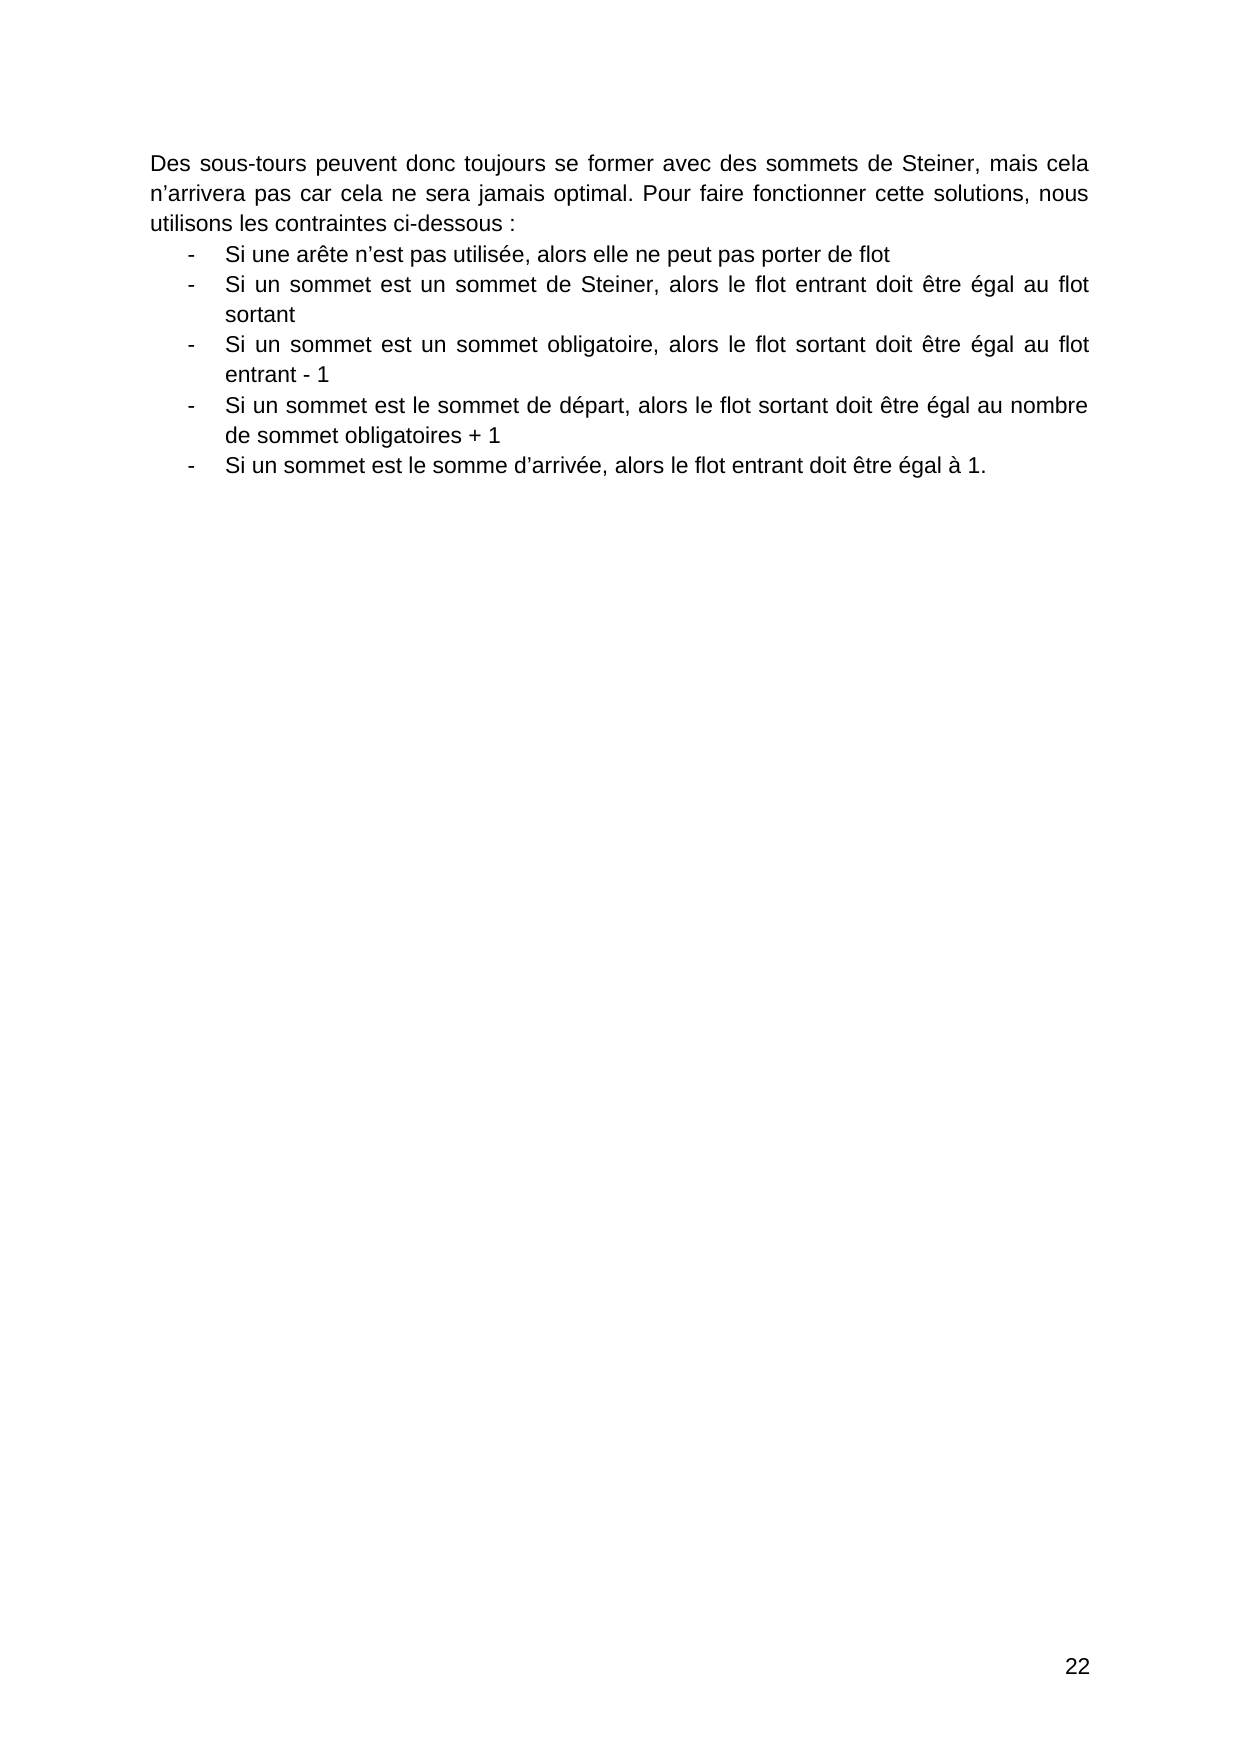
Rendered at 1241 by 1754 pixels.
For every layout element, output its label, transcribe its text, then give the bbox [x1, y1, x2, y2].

list Si un sommet est le somme d’arrivée, alors le flot entrant doit être égal à 1. [187, 452, 1090, 478]
list Si un sommet est un sommet obligatoire, alors le flot sortant doit être égal au flot entrant - 1 [187, 331, 1090, 388]
list Si une arête n’est pas utilisée, alors elle ne peut pas porter de flot [187, 241, 1090, 267]
list Si un sommet est un sommet de Steiner, alors le flot entrant doit être égal au flot sortant [187, 271, 1090, 327]
text Des sous-tours peuvent donc toujours se former avec des sommets de Steiner, mais cela n’arrivera pas car cela ne sera jamais optimal. Pour faire fonctionner cette solutions, nous utilisons les contraintes ci-dessous : [150, 150, 1090, 237]
list Si un sommet est le sommet de départ, alors le flot sortant doit être égal au nombre de sommet obligatoires + 1 [187, 392, 1090, 448]
